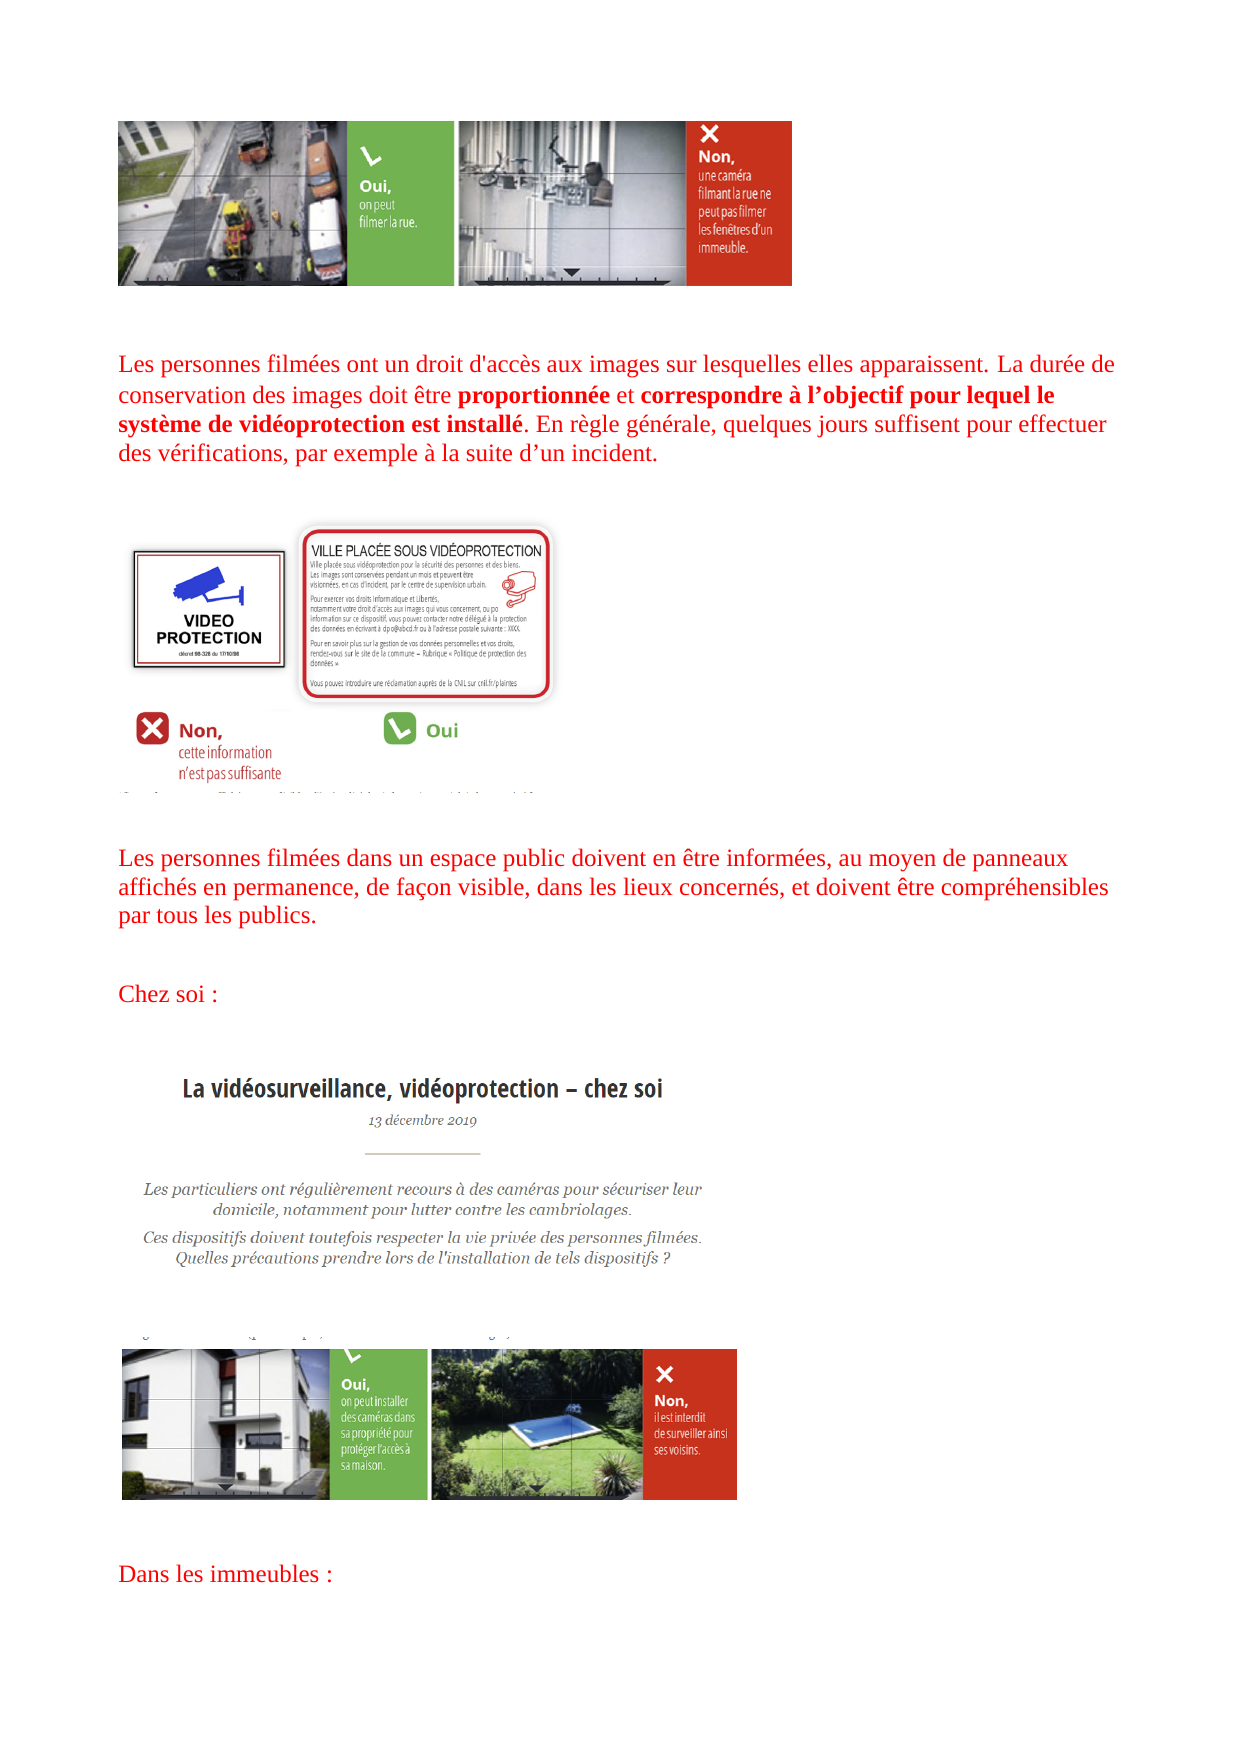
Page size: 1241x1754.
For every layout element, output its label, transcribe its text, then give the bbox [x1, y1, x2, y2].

text Les personnes filmées dans un espace public doivent en être informées, au moyen de panneaux affichés en permanence, de façon visible, dans les lieux concernés, et doivent être compréhensibles par tous les publics. [118, 843, 1122, 929]
text Chez soi : [118, 979, 1122, 1008]
text Les personnes filmées ont un droit d'accès aux images sur lesquelles elles apparaissent. La durée de conservation des images doit être proportionnée et correspondre à l’objectif pour lequel le système de vidéoprotection est installé. En règle générale, quelques jours suffisent pour effectuer des vérifications, par exemple à la suite d’un incident. [118, 342, 1122, 467]
text Dans les immeubles : [118, 1559, 1122, 1588]
